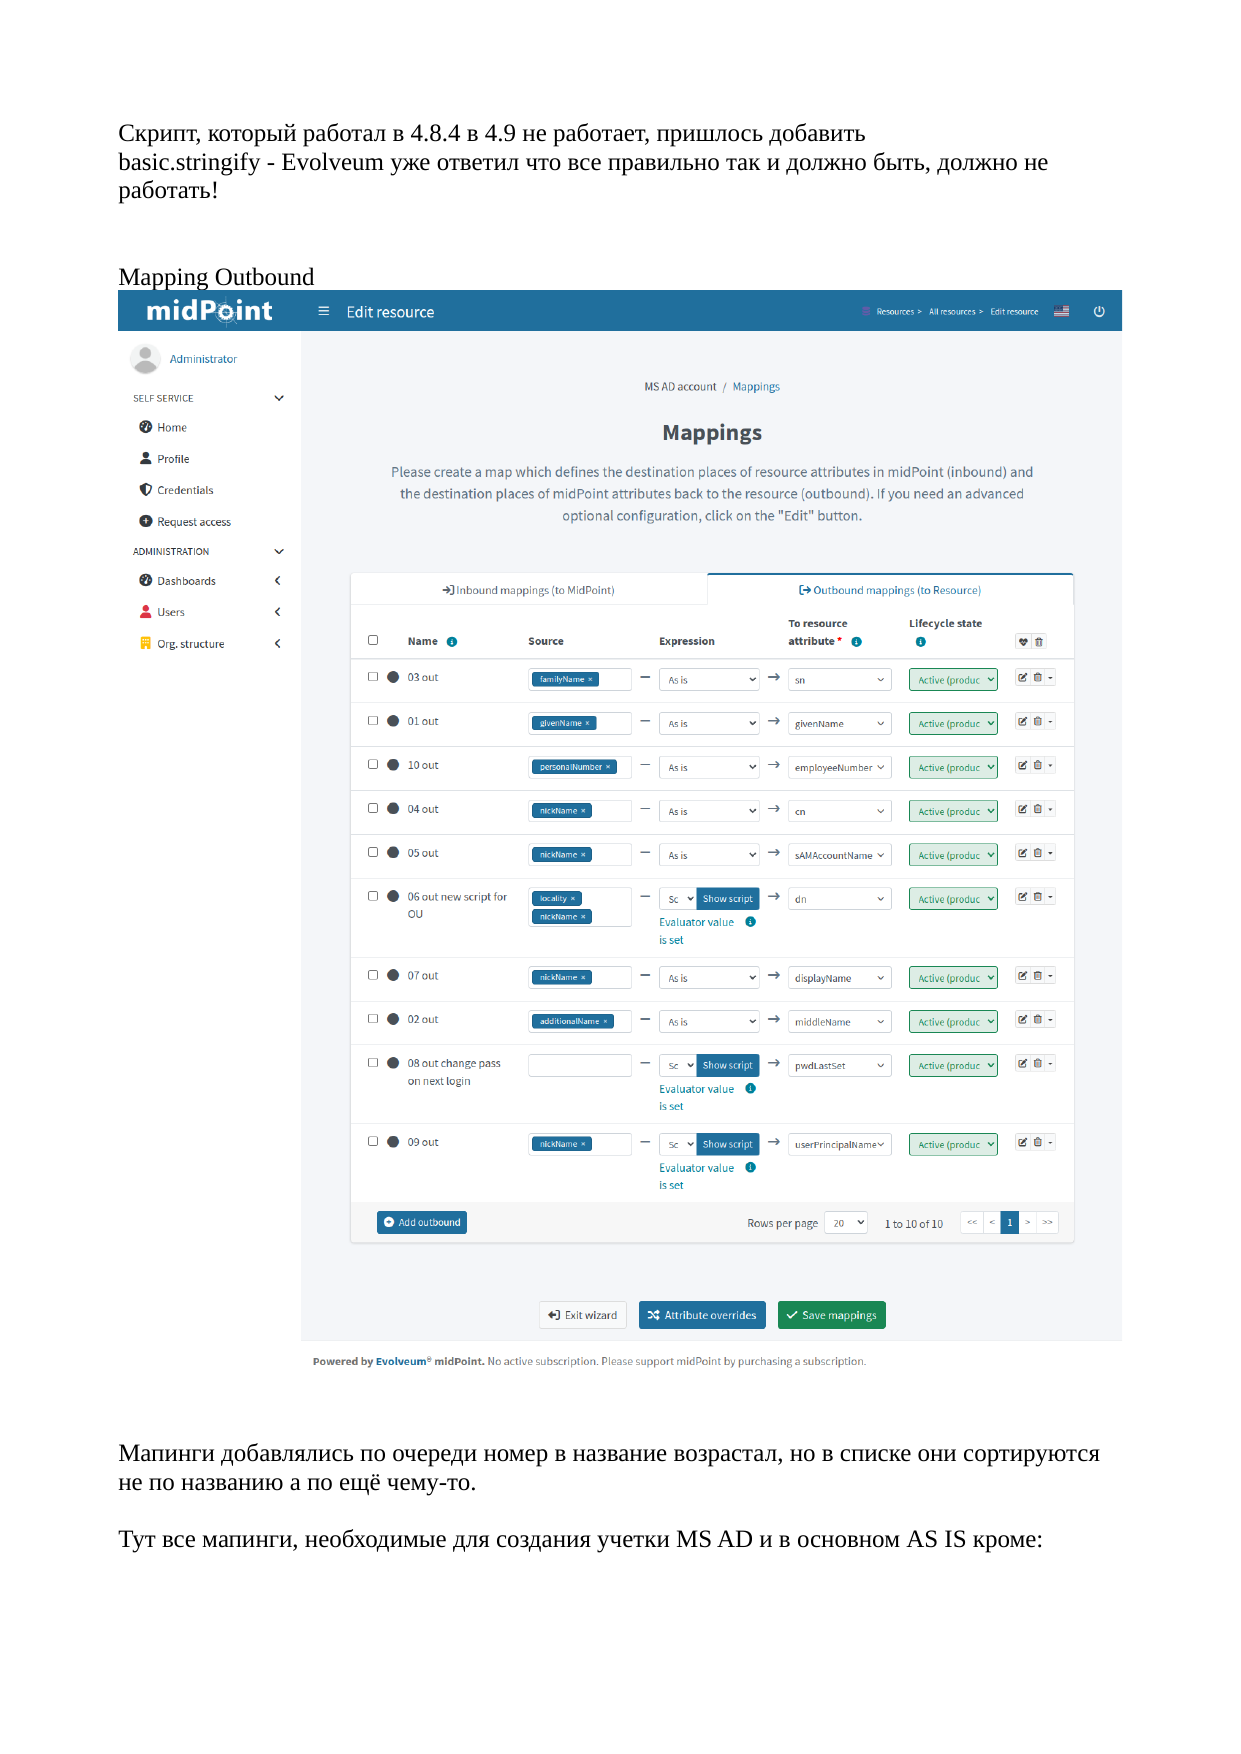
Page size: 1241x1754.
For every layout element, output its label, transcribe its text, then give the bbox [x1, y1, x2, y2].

text basic.stringify - Evolveum уже ответил что все правильно так и должно быть, должно не работать! [118, 147, 1122, 204]
text Mapping Outbound [118, 262, 1122, 290]
text Тут все мапинги, необходимые для создания учетки MS AD и в основном AS IS кроме: [118, 1524, 1122, 1553]
picture [118, 290, 1123, 1381]
text Мапинги добавлялись по очереди номер в название возрастал, но в списке они сортируются не по названию а по ещё чему-то. [118, 1438, 1122, 1496]
text Скрипт, который работал в 4.8.4 в 4.9 не работает, пришлось добавить [118, 118, 1122, 147]
